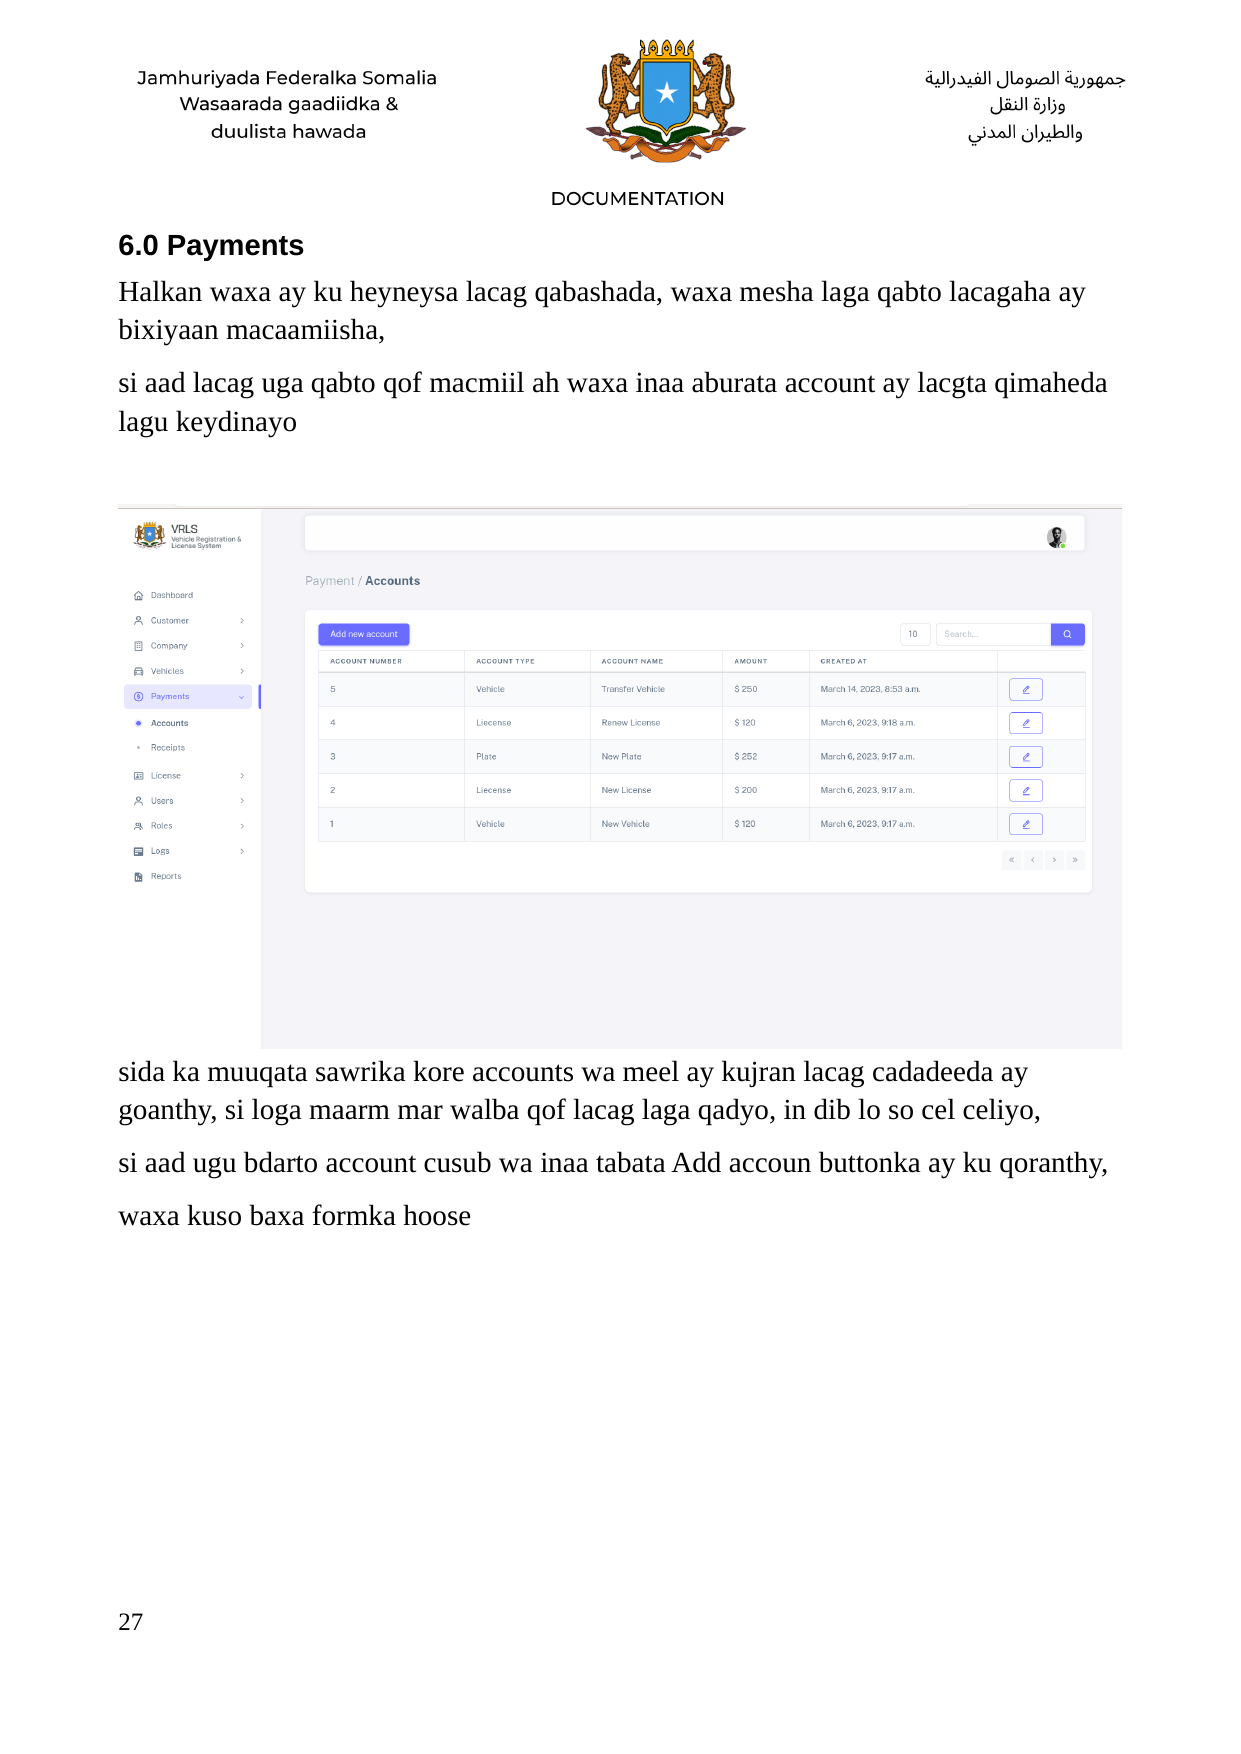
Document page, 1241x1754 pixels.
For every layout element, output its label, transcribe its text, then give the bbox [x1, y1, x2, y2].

text si aad lacag uga qabto qof macmiil ah waxa inaa aburata account ay lacgta qimaheda lagu keydinayo [118, 365, 1122, 437]
picture [118, 19, 1157, 228]
text waxa kuso baxa formka hoose [118, 1198, 1122, 1232]
subtitle 6.0 Payments [118, 228, 1122, 261]
text si aad ugu bdarto account cusub wa inaa tabata Add accoun buttonka ay ku qoranthy, [118, 1145, 1122, 1179]
text Halkan waxa ay ku heyneysa lacag qabashada, waxa mesha laga qabto lacagaha ay bixiyaan macaamiisha, [118, 274, 1122, 346]
text sida ka muuqata sawrika kore accounts wa meel ay kujran lacag cadadeeda ay goanthy, si loga maarm mar walba qof lacag laga qadyo, in dib lo so cel celiyo, [118, 1049, 1122, 1126]
picture [118, 504, 1123, 1049]
